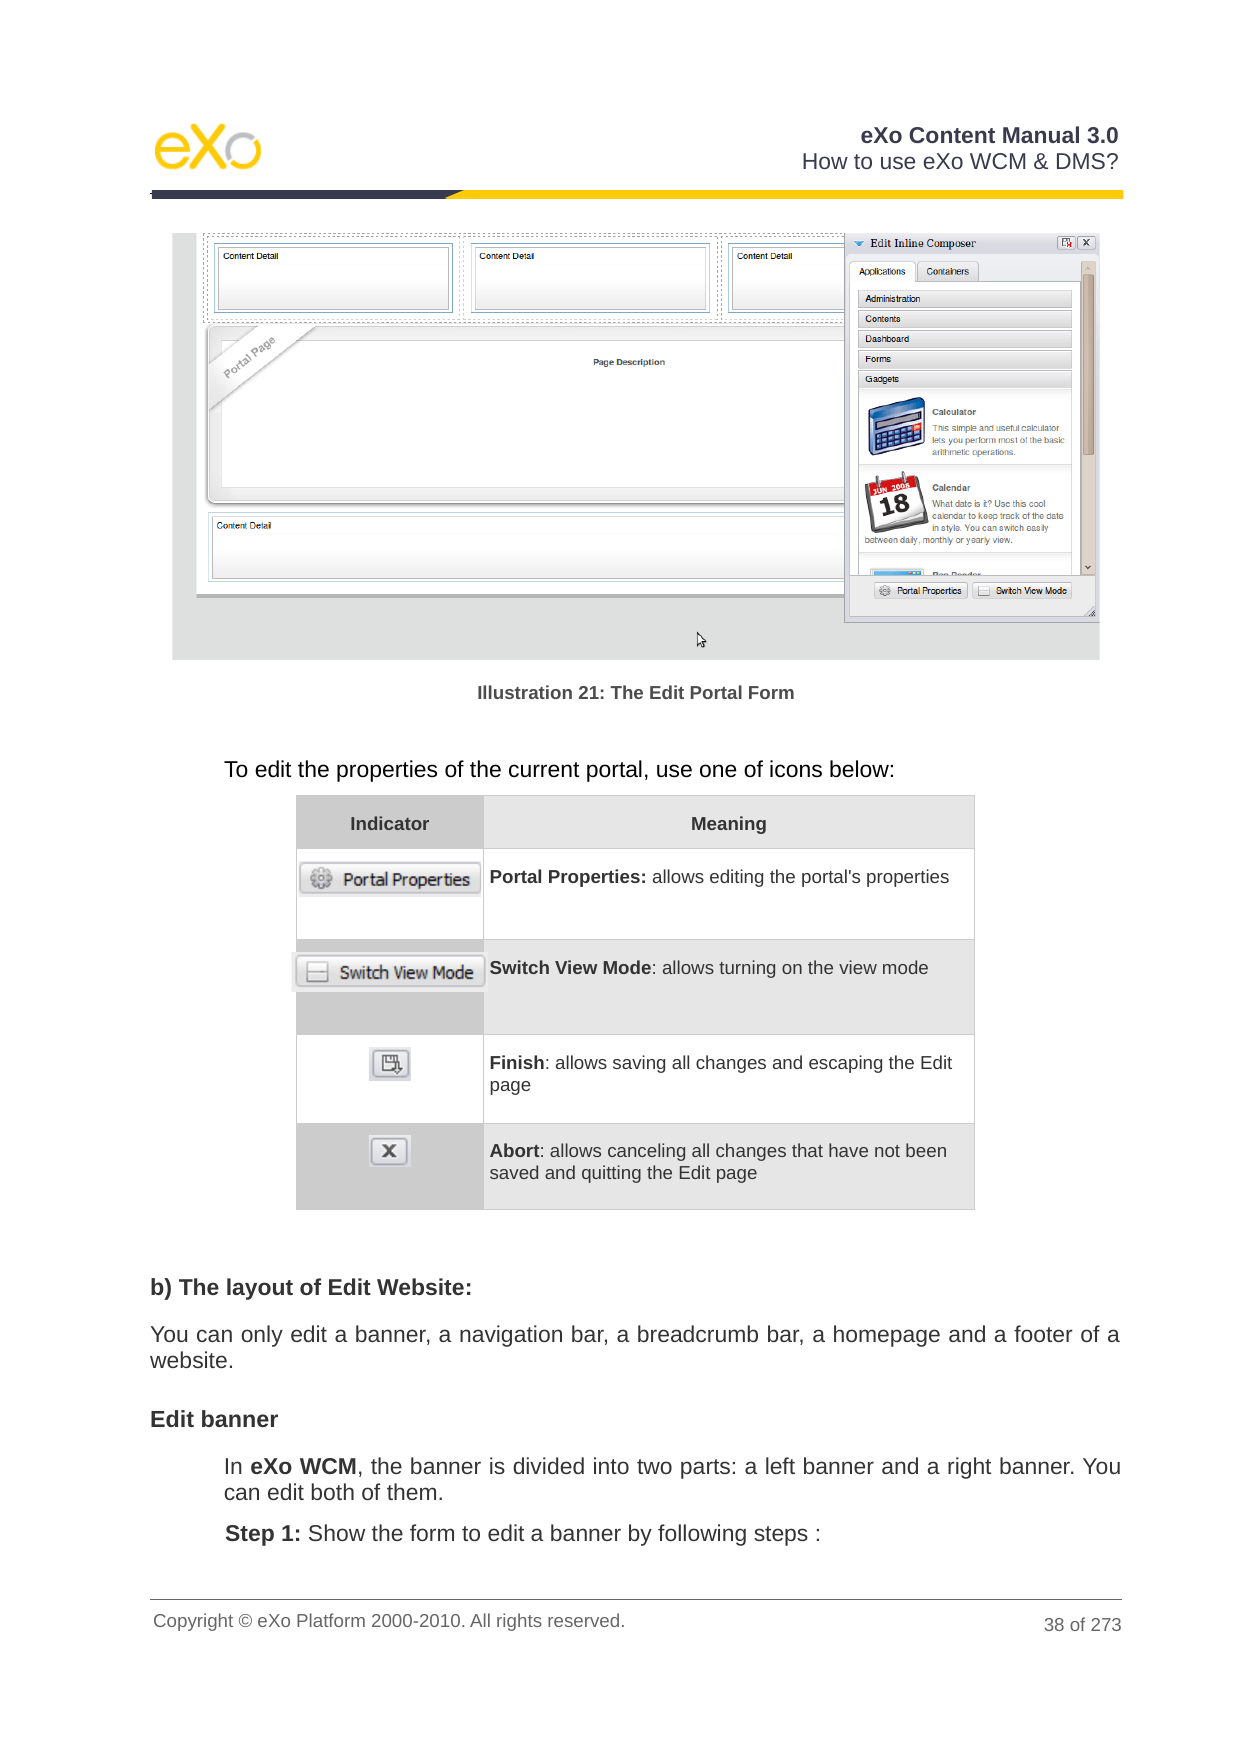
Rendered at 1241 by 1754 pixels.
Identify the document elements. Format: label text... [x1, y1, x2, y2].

table_header Meaning [484, 796, 974, 848]
table_cell Portal Properties: allows editing the portal's properties [484, 849, 974, 939]
table_cell [297, 940, 483, 952]
text To edit the properties of the current portal, use one of icons below: [224, 756, 1122, 782]
picture [291, 952, 489, 992]
picture [368, 1047, 411, 1081]
subtitle The layout of Edit Website: [150, 1274, 1122, 1301]
table_cell [297, 992, 483, 1034]
picture [298, 861, 482, 897]
text In eXo WCM, the banner is divided into two parts: a left banner and a right banner. You can edit both of them. [223, 1453, 1122, 1505]
subtitle Edit banner [150, 1406, 1122, 1433]
list Step 1: Show the form to edit a banner by following steps : [187, 1520, 1122, 1547]
table_cell Abort: allows canceling all changes that have not been saved and quitting the Edit page [484, 1124, 974, 1209]
table_cell Finish: allows saving all changes and escaping the Edit page [484, 1035, 974, 1122]
picture [151, 190, 1124, 199]
table_cell Switch View Mode: allows turning on the view mode [484, 940, 974, 1034]
table_cell [297, 1035, 483, 1047]
picture [368, 1135, 411, 1167]
table_cell [297, 849, 483, 939]
picture [155, 123, 262, 170]
text You can only edit a banner, a navigation bar, a breadcrumb bar, a homepage and a footer of a website. [150, 1321, 1122, 1373]
table_cell [297, 1048, 483, 1122]
picture [172, 233, 1100, 660]
table_header Indicator [297, 796, 483, 848]
list Illustration 21: The Edit Portal Form [172, 660, 1099, 703]
table_cell [297, 1124, 483, 1209]
